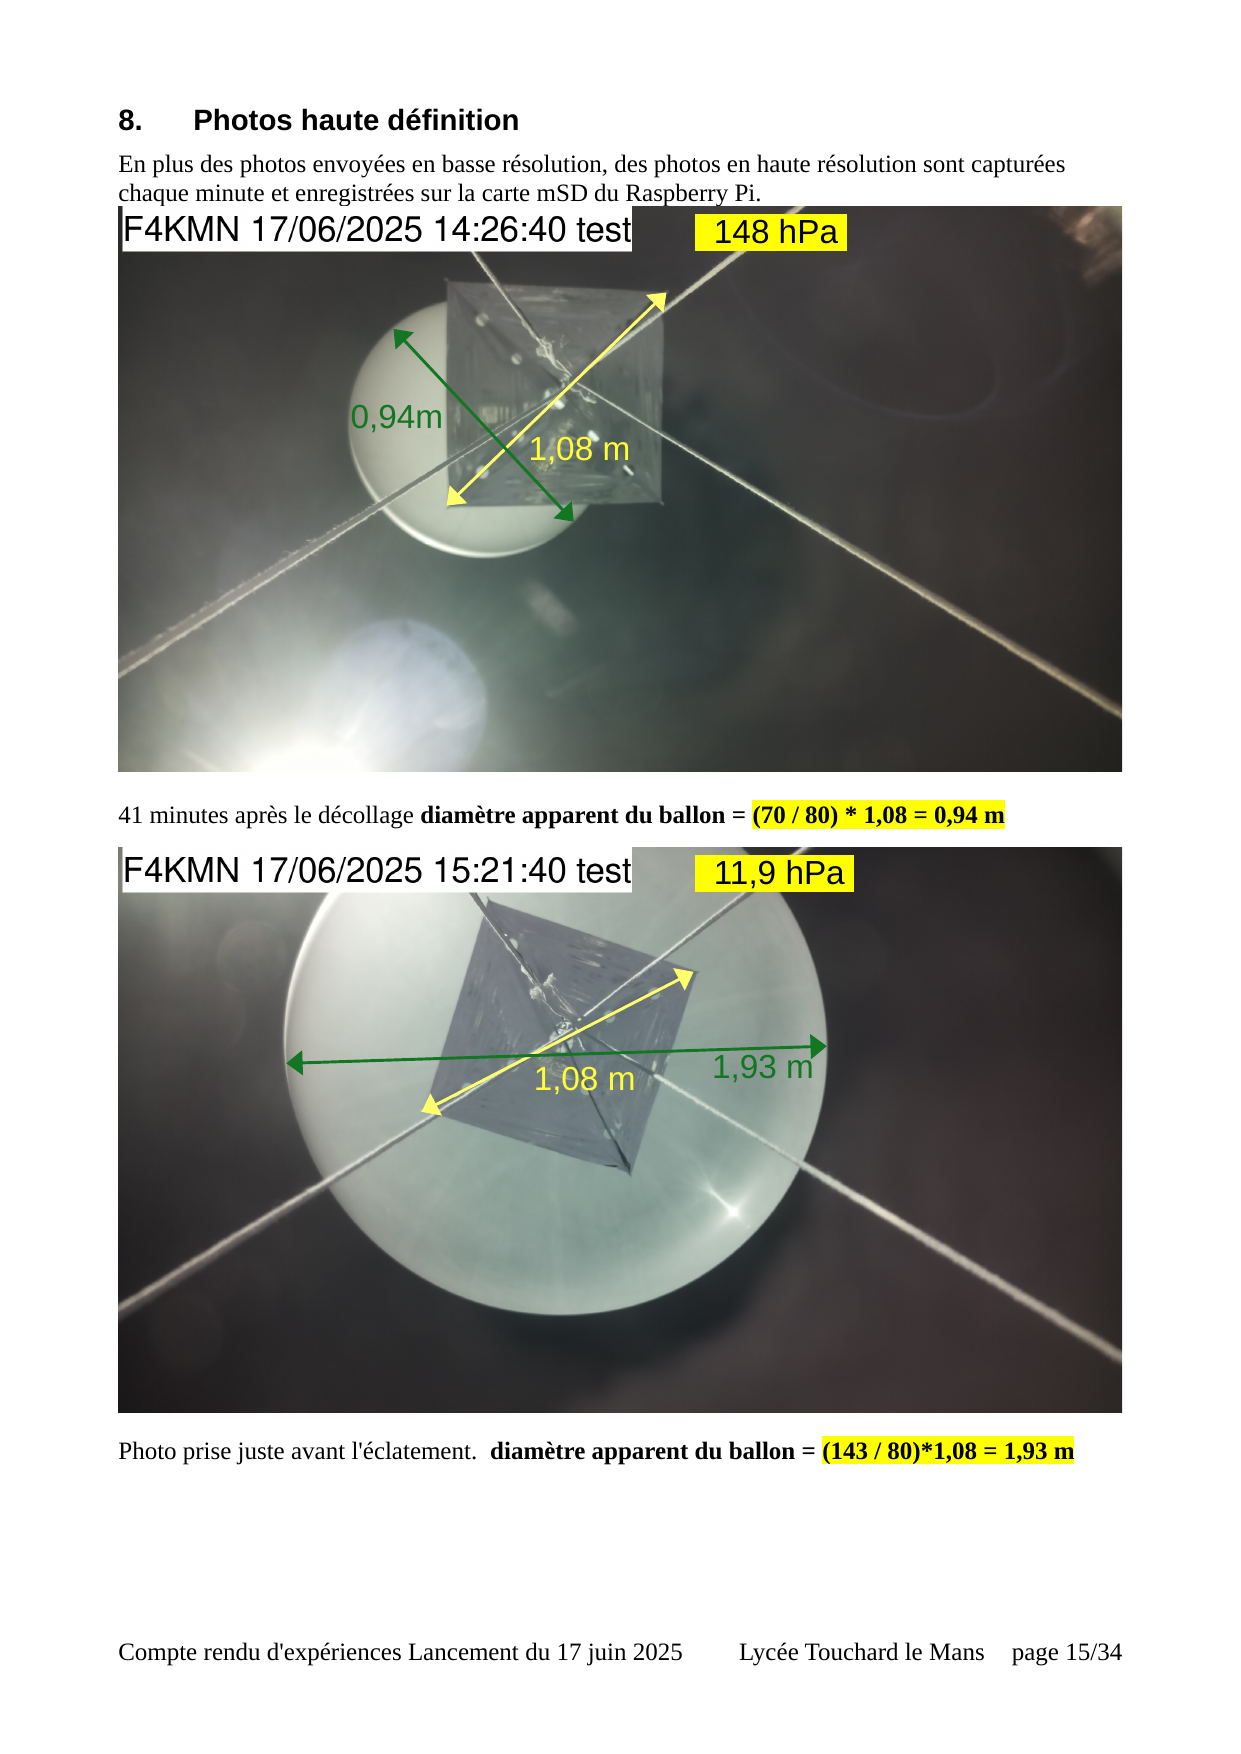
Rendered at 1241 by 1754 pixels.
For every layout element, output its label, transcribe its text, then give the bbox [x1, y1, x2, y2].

text En plus des photos envoyées en basse résolution, des photos en haute résolution sont capturées chaque minute et enregistrées sur la carte mSD du Raspberry Pi. [118, 149, 1122, 206]
text Photo prise juste avant l'éclatement. diamètre apparent du ballon = (143 / 80)*1,08 = 1,93 m [118, 1413, 1122, 1464]
subtitle Photos haute définition [118, 103, 1122, 137]
picture [118, 206, 1123, 772]
picture [118, 847, 1123, 1413]
text 41 minutes après le décollage diamètre apparent du ballon = (70 / 80) * 1,08 = 0,94 m [118, 800, 1122, 829]
